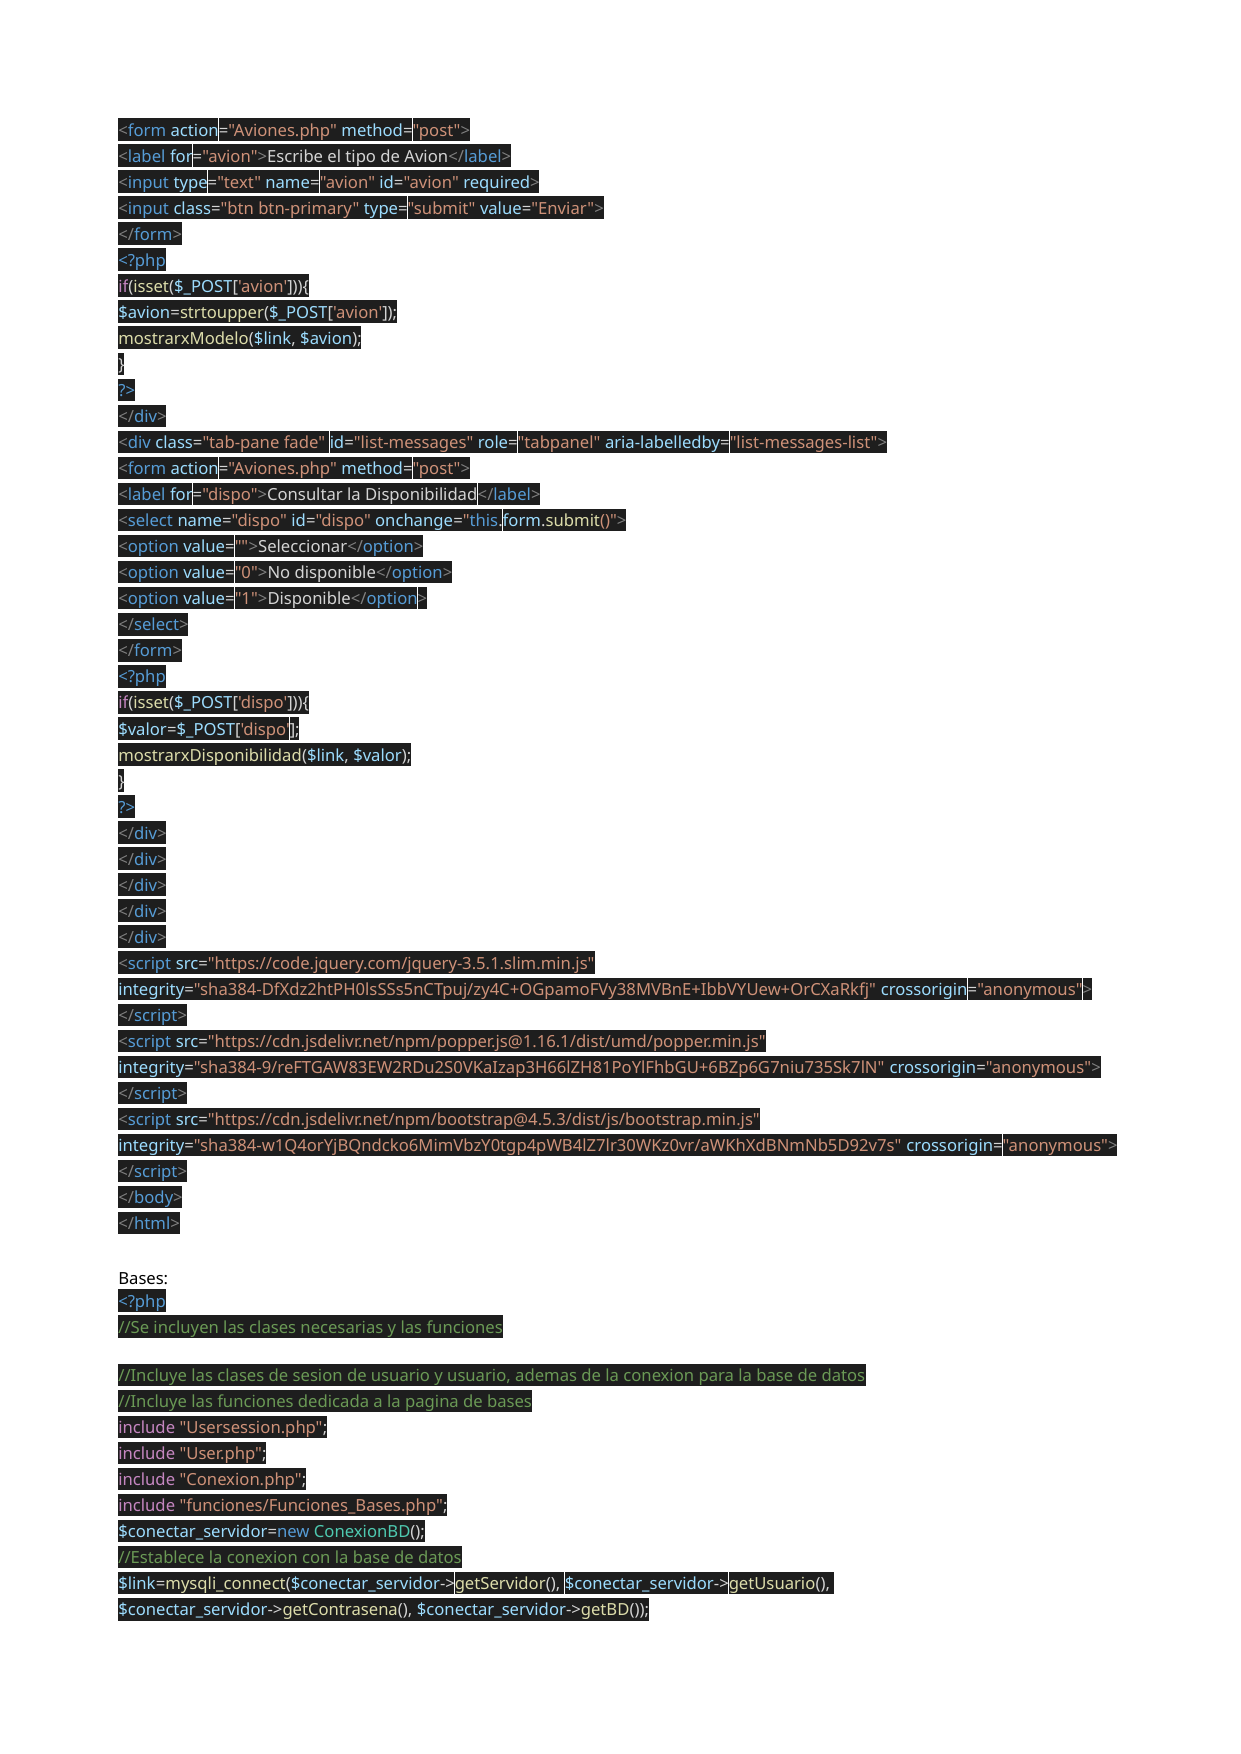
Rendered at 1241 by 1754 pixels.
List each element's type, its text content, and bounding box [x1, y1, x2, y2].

text </form> [118, 639, 1122, 662]
text Bases: [118, 1267, 1122, 1289]
text <?php [118, 248, 1122, 271]
text <script src="https://cdn.jsdelivr.net/npm/bootstrap@4.5.3/dist/js/bootstrap.min.js" [118, 1108, 1122, 1130]
text include "funciones/Funciones_Bases.php"; [118, 1494, 1122, 1516]
text </script> [118, 1003, 1122, 1026]
text ?> [118, 795, 1122, 818]
text include "User.php"; [118, 1442, 1122, 1464]
text </div> [118, 847, 1122, 870]
text <input class="btn btn-primary" type="submit" value="Enviar"> [118, 196, 1122, 219]
text </select> [118, 613, 1122, 636]
text </body> [118, 1186, 1122, 1208]
text </div> [118, 821, 1122, 844]
text if(isset($_POST['dispo'])){ [118, 691, 1122, 714]
text <script src="https://code.jquery.com/jquery-3.5.1.slim.min.js" [118, 951, 1122, 974]
text //Incluye las clases de sesion de usuario y usuario, ademas de la conexion para la base de datos [118, 1363, 1122, 1386]
text </script> [118, 1160, 1122, 1182]
text if(isset($_POST['avion'])){ [118, 274, 1122, 297]
text integrity="sha384-9/reFTGAW83EW2RDu2S0VKaIzap3H66lZH81PoYlFhbGU+6BZp6G7niu735Sk7lN" crossorigin="anonymous"> [118, 1056, 1122, 1078]
text } [118, 352, 1122, 375]
text <select name="dispo" id="dispo" onchange="this.form.submit()"> [118, 509, 1122, 531]
text </div> [118, 925, 1122, 948]
text <label for="dispo">Consultar la Disponibilidad</label> [118, 483, 1122, 505]
text $link=mysqli_connect($conectar_servidor->getServidor(), $conectar_servidor->getUsuario(), [118, 1572, 1122, 1594]
text $conectar_servidor=new ConexionBD(); [118, 1520, 1122, 1542]
text //Incluye las funciones dedicada a la pagina de bases [118, 1389, 1122, 1412]
text <option value="0">No disponible</option> [118, 561, 1122, 583]
text </html> [118, 1212, 1122, 1234]
text </div> [118, 404, 1122, 427]
text <option value="">Seleccionar</option> [118, 535, 1122, 557]
text </div> [118, 899, 1122, 922]
text <label for="avion">Escribe el tipo de Avion</label> [118, 144, 1122, 167]
text } [118, 769, 1122, 792]
text </script> [118, 1082, 1122, 1104]
text integrity="sha384-w1Q4orYjBQndcko6MimVbzY0tgp4pWB4lZ7lr30WKz0vr/aWKhXdBNmNb5D92v7s" crossorigin="anonymous"> [118, 1134, 1122, 1156]
text </div> [118, 873, 1122, 896]
text <form action="Aviones.php" method="post"> [118, 457, 1122, 479]
text //Establece la conexion con la base de datos [118, 1546, 1122, 1568]
text <option value="1">Disponible</option> [118, 587, 1122, 609]
text ?> [118, 378, 1122, 401]
text include "Usersession.php"; [118, 1416, 1122, 1438]
text $avion=strtoupper($_POST['avion']); [118, 300, 1122, 323]
text <?php [118, 665, 1122, 688]
text <input type="text" name="avion" id="avion" required> [118, 170, 1122, 193]
text </form> [118, 222, 1122, 245]
text <script src="https://cdn.jsdelivr.net/npm/popper.js@1.16.1/dist/umd/popper.min.js" [118, 1029, 1122, 1052]
text <div class="tab-pane fade" id="list-messages" role="tabpanel" aria-labelledby="list-messages-list"> [118, 431, 1122, 453]
text integrity="sha384-DfXdz2htPH0lsSSs5nCTpuj/zy4C+OGpamoFVy38MVBnE+IbbVYUew+OrCXaRkfj" crossorigin="anonymous"> [118, 977, 1122, 1000]
text include "Conexion.php"; [118, 1468, 1122, 1490]
text //Se incluyen las clases necesarias y las funciones [118, 1315, 1122, 1338]
text $valor=$_POST['dispo']; [118, 717, 1122, 740]
text $conectar_servidor->getContrasena(), $conectar_servidor->getBD()); [118, 1598, 1122, 1621]
text mostrarxModelo($link, $avion); [118, 326, 1122, 349]
text mostrarxDisponibilidad($link, $valor); [118, 743, 1122, 766]
text <?php [118, 1289, 1122, 1312]
text <form action="Aviones.php" method="post"> [118, 118, 1122, 141]
